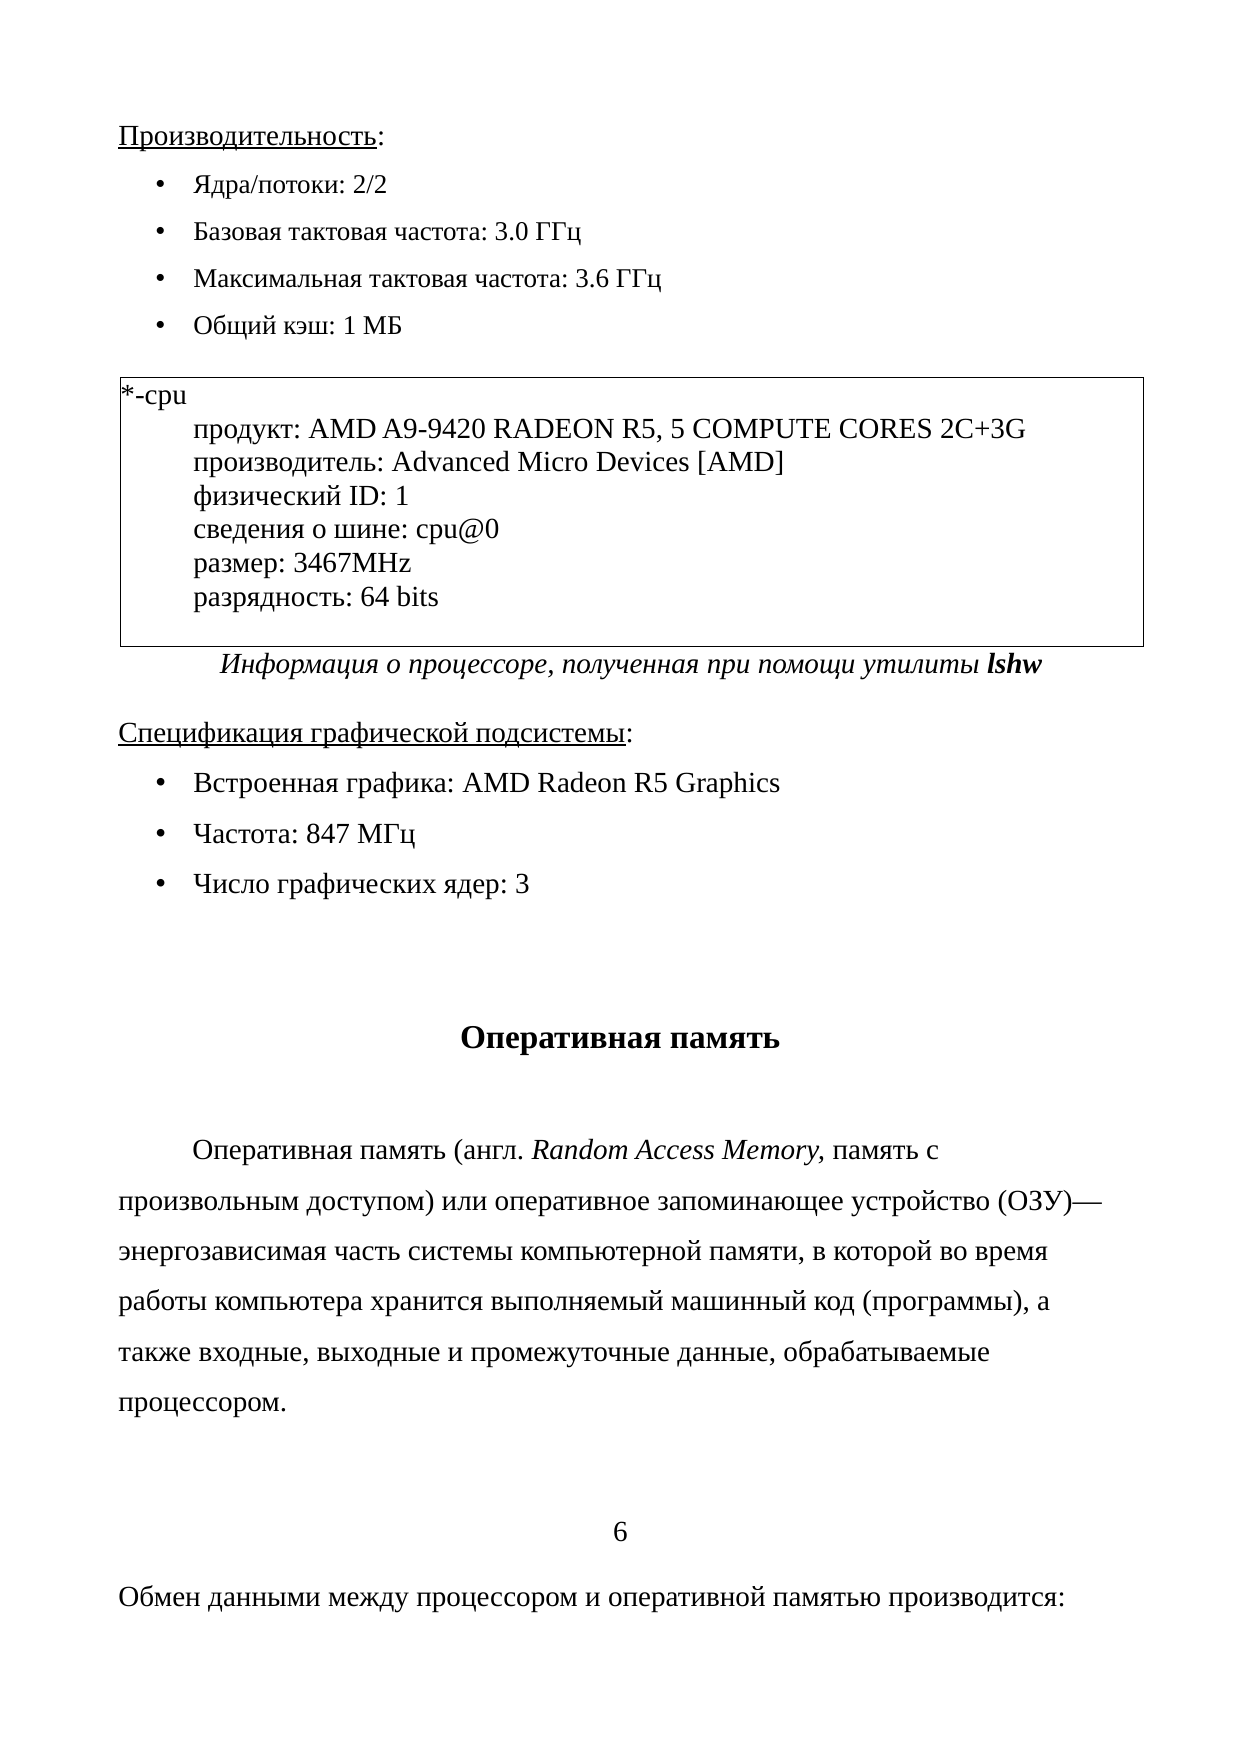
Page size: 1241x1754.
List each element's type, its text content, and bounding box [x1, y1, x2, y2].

text Производительность: [118, 118, 1122, 152]
list Базовая тактовая частота: 3.0 ГГц [156, 215, 1122, 247]
list Число графических ядер: 3 [156, 866, 1122, 900]
text Информация о процессоре, полученная при помощи утилиты lshw [120, 647, 1144, 680]
list Максимальная тактовая частота: 3.6 ГГц [156, 262, 1122, 293]
list Ядра/потоки: 2/2 [156, 168, 1122, 200]
text Обмен данными между процессором и оперативной памятью производится: [118, 1579, 1122, 1612]
text Оперативная память (англ. Random Access Memory, память с произвольным доступом) или оперативное запоминающее устройство (ОЗУ)— энергозависимая часть системы компьютерной памяти, в которой во время работы компьютера хранится выполняемый машинный код (программы), а также входные, выходные и промежуточные данные, обрабатываемые процессором. [118, 1132, 1122, 1418]
list Встроенная графика: AMD Radeon R5 Graphics [156, 766, 1122, 799]
list Частота: 847 МГц [156, 816, 1122, 850]
text Спецификация графической подсистемы: [118, 715, 1122, 749]
text Информация о процессоре, полученная при помощи утилиты lshw [121, 389, 1143, 646]
list Общий кэш: 1 МБ [156, 309, 1122, 340]
text 6 [118, 1514, 1122, 1547]
text Оперативная память [118, 1017, 1122, 1056]
